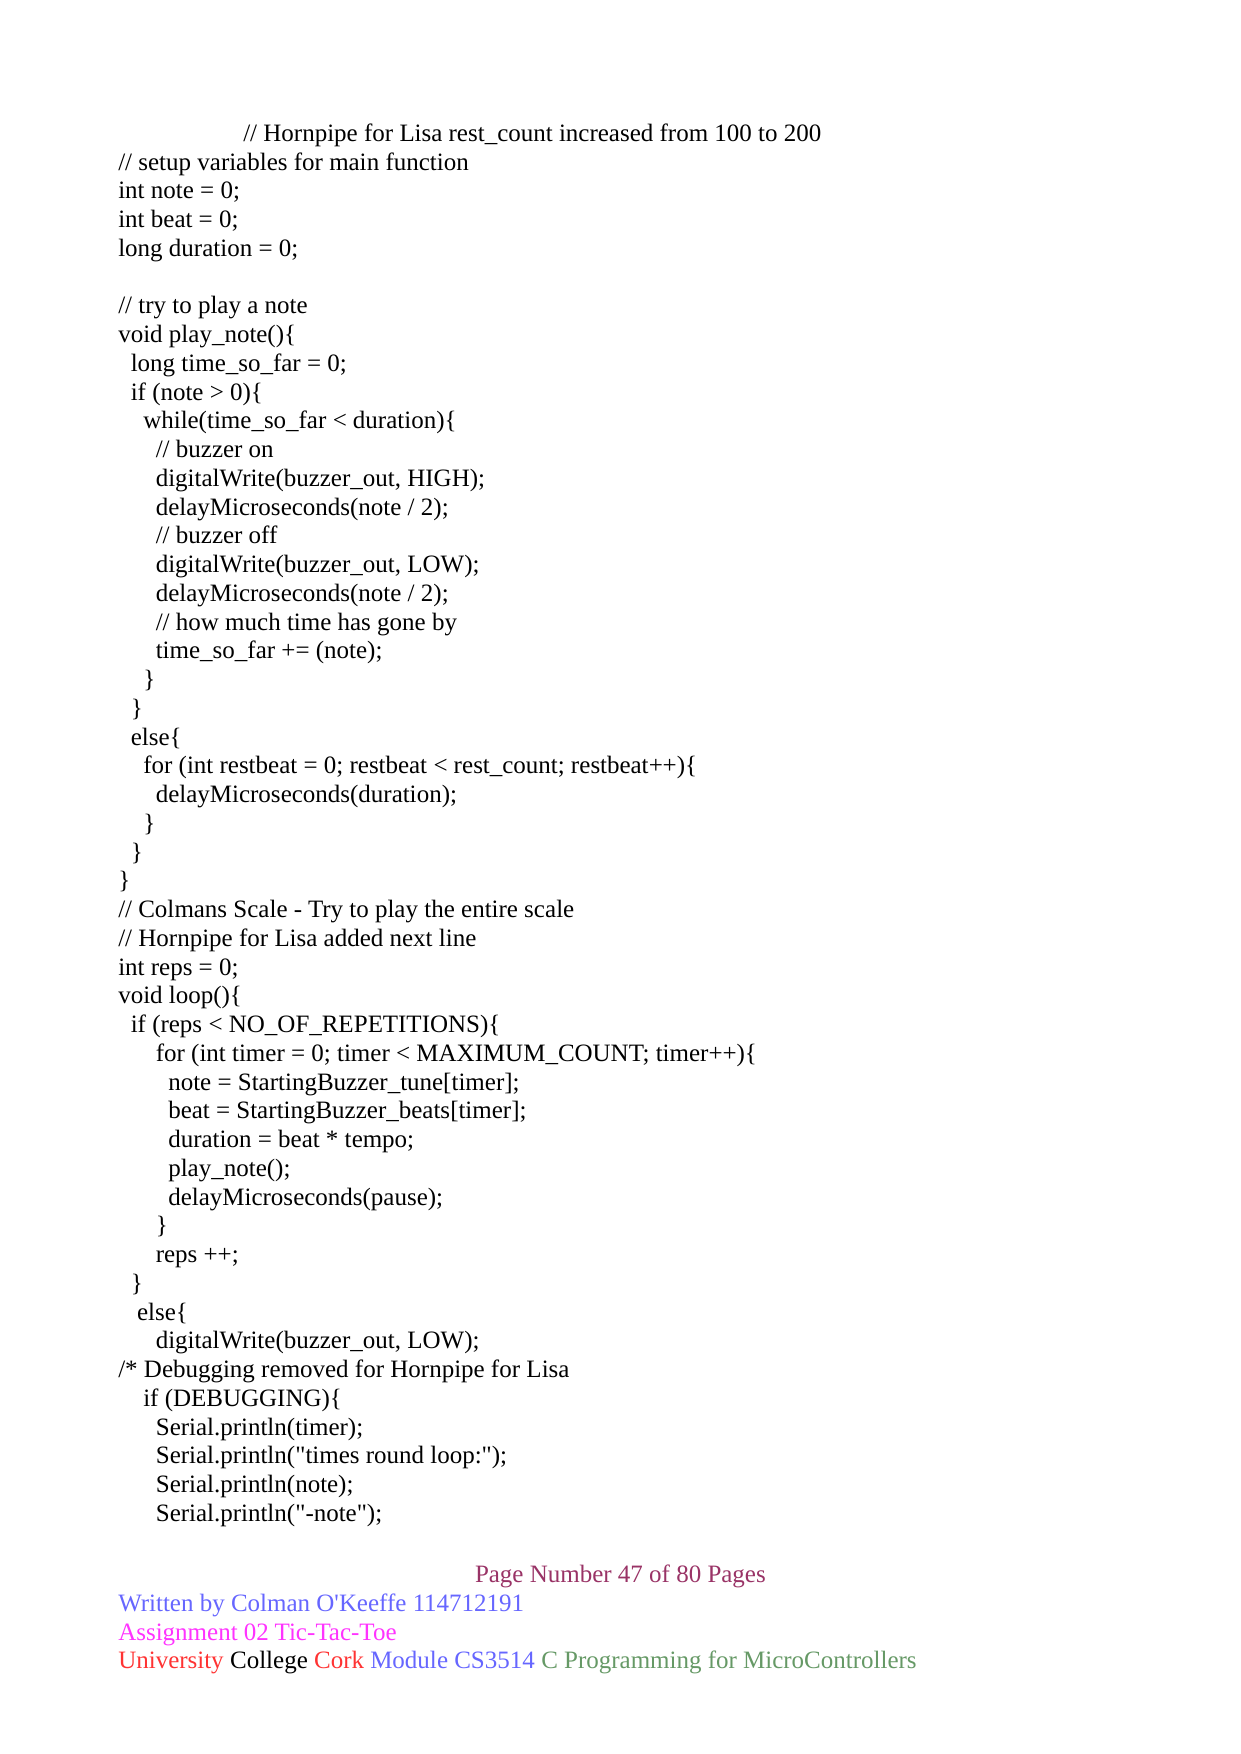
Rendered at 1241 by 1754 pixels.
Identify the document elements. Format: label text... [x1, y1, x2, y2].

text } [118, 1211, 1122, 1239]
text else{ [118, 722, 1122, 751]
text } [118, 664, 1122, 693]
text digitalWrite(buzzer_out, HIGH); [118, 463, 1122, 492]
text delayMicroseconds(note / 2); [118, 492, 1122, 521]
text delayMicroseconds(duration); [118, 779, 1122, 808]
text if (reps < NO_OF_REPETITIONS){ [118, 1009, 1122, 1038]
text int beat = 0; [118, 204, 1122, 233]
text else{ [118, 1297, 1122, 1326]
text if (note > 0){ [118, 377, 1122, 406]
text // setup variables for main function [118, 147, 1122, 176]
text Serial.println(timer); [118, 1412, 1122, 1441]
text // buzzer on [118, 434, 1122, 463]
text play_note(); [118, 1153, 1122, 1182]
text Serial.println("-note"); [118, 1498, 1122, 1527]
text while(time_so_far < duration){ [118, 406, 1122, 434]
text if (DEBUGGING){ [118, 1383, 1122, 1412]
text Serial.println("times round loop:"); [118, 1441, 1122, 1469]
text } [118, 866, 1122, 894]
text beat = StartingBuzzer_beats[timer]; [118, 1096, 1122, 1124]
text } [118, 808, 1122, 837]
text delayMicroseconds(pause); [118, 1182, 1122, 1211]
text digitalWrite(buzzer_out, LOW); [118, 549, 1122, 578]
text } [118, 837, 1122, 866]
text note = StartingBuzzer_tune[timer]; [118, 1067, 1122, 1096]
text // Colmans Scale - Try to play the entire scale [118, 894, 1122, 923]
text // buzzer off [118, 521, 1122, 549]
text /* Debugging removed for Hornpipe for Lisa [118, 1354, 1122, 1383]
text void loop(){ [118, 981, 1122, 1009]
text } [118, 693, 1122, 722]
text int note = 0; [118, 176, 1122, 204]
text for (int restbeat = 0; restbeat < rest_count; restbeat++){ [118, 751, 1122, 779]
text for (int timer = 0; timer < MAXIMUM_COUNT; timer++){ [118, 1038, 1122, 1067]
text int reps = 0; [118, 952, 1122, 981]
text void play_note(){ [118, 319, 1122, 348]
text } [118, 1268, 1122, 1297]
text // Hornpipe for Lisa added next line [118, 923, 1122, 952]
text long duration = 0; [118, 233, 1122, 262]
text time_so_far += (note); [118, 636, 1122, 664]
text // Hornpipe for Lisa rest_count increased from 100 to 200 [118, 118, 1122, 147]
text // how much time has gone by [118, 607, 1122, 636]
text // try to play a note [118, 291, 1122, 319]
text long time_so_far = 0; [118, 348, 1122, 377]
text digitalWrite(buzzer_out, LOW); [118, 1326, 1122, 1354]
text duration = beat * tempo; [118, 1124, 1122, 1153]
text Serial.println(note); [118, 1469, 1122, 1498]
text delayMicroseconds(note / 2); [118, 578, 1122, 607]
text reps ++; [118, 1239, 1122, 1268]
